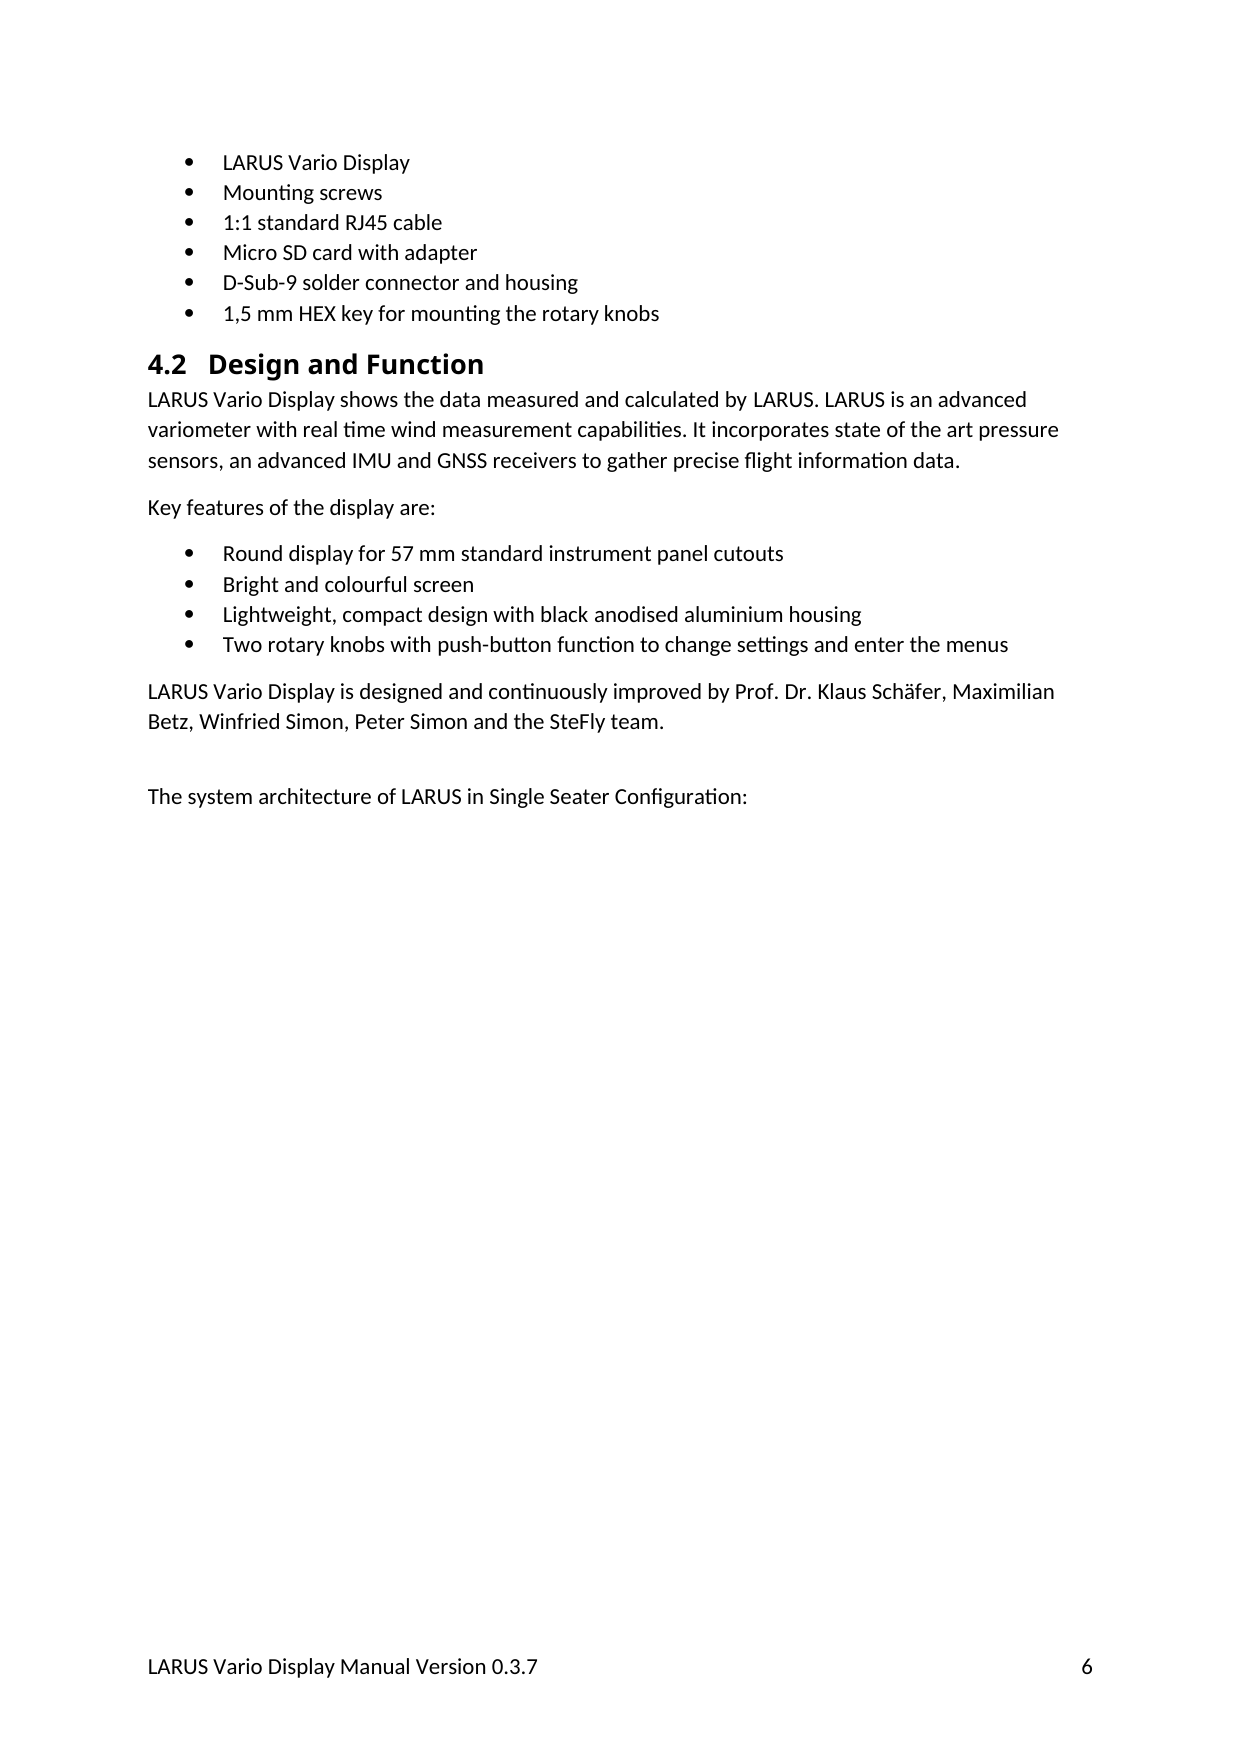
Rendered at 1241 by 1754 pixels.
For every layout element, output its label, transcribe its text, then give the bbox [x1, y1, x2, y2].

list 1:1 standard RJ45 cable [185, 208, 1093, 236]
list LARUS Vario Display [185, 148, 1093, 176]
list Micro SD card with adapter [185, 238, 1093, 266]
subtitle Design and Function [148, 346, 1093, 382]
list Bright and colourful screen [185, 570, 1093, 598]
list D-Sub-9 solder connector and housing [185, 268, 1093, 296]
list Mounting screws [185, 178, 1093, 206]
list Round display for 57 mm standard instrument panel cutouts [185, 539, 1093, 567]
text ­ [148, 914, 1093, 942]
list Lightweight, compact design with black anodised aluminium housing [185, 600, 1093, 628]
text The system architecture of LARUS in Single Seater Configuration: [148, 782, 1093, 810]
list Two rotary knobs with push-button function to change settings and enter the menus [185, 630, 1093, 658]
text Key features of the display are: [148, 493, 1093, 521]
list 1,5 mm HEX key for mounting the rotary knobs [185, 299, 1093, 327]
text LARUS Vario Display is designed and continuously improved by Prof. Dr. Klaus Schäfer, Maximilian Betz, Winfried Simon, Peter Simon and the SteFly team. [148, 677, 1093, 735]
text LARUS Vario Display shows the data measured and calculated by LARUS. LARUS is an advanced variometer with real time wind measurement capabilities. It incorporates state of the art pressure sensors, an advanced IMU and GNSS receivers to gather precise flight information data. [148, 385, 1093, 474]
